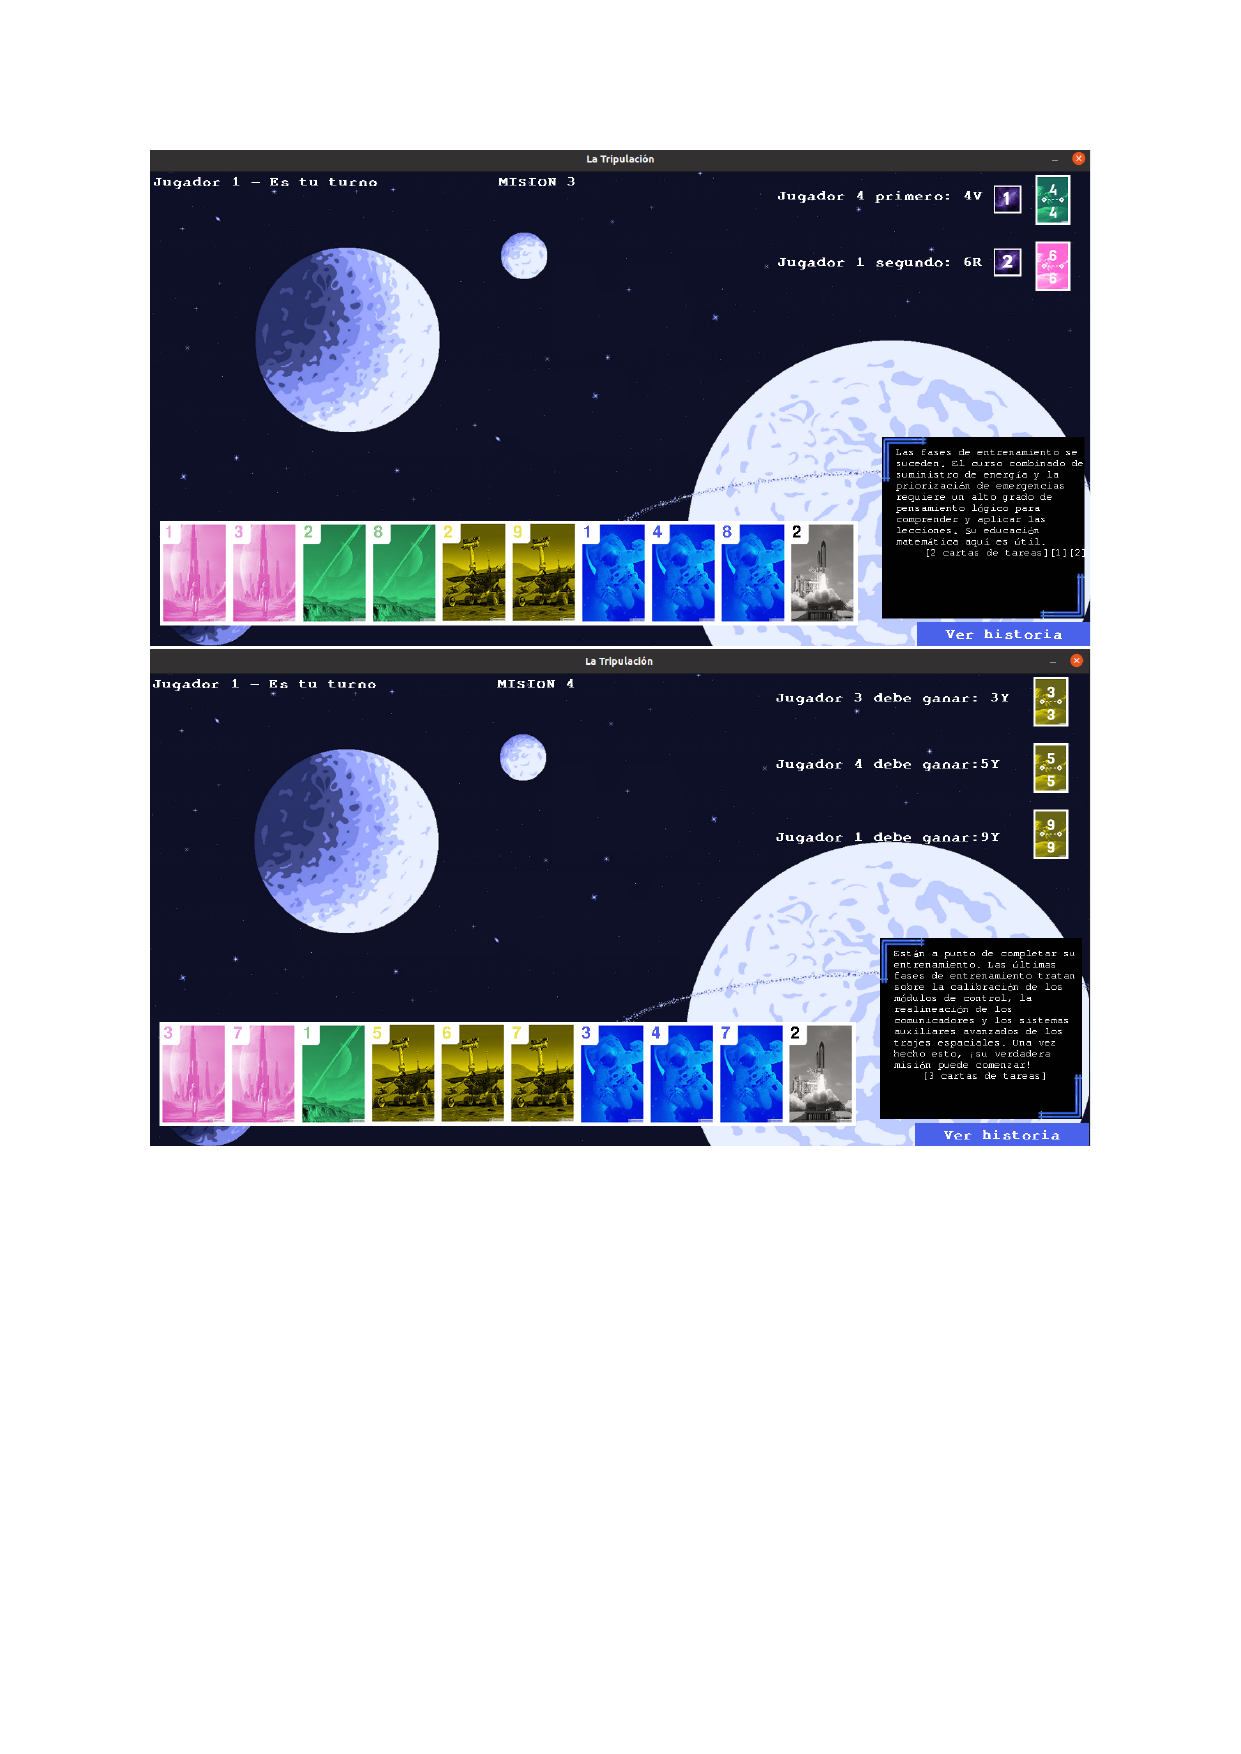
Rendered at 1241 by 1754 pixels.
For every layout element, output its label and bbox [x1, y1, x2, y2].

picture [150, 150, 1091, 646]
picture [150, 649, 1091, 1146]
